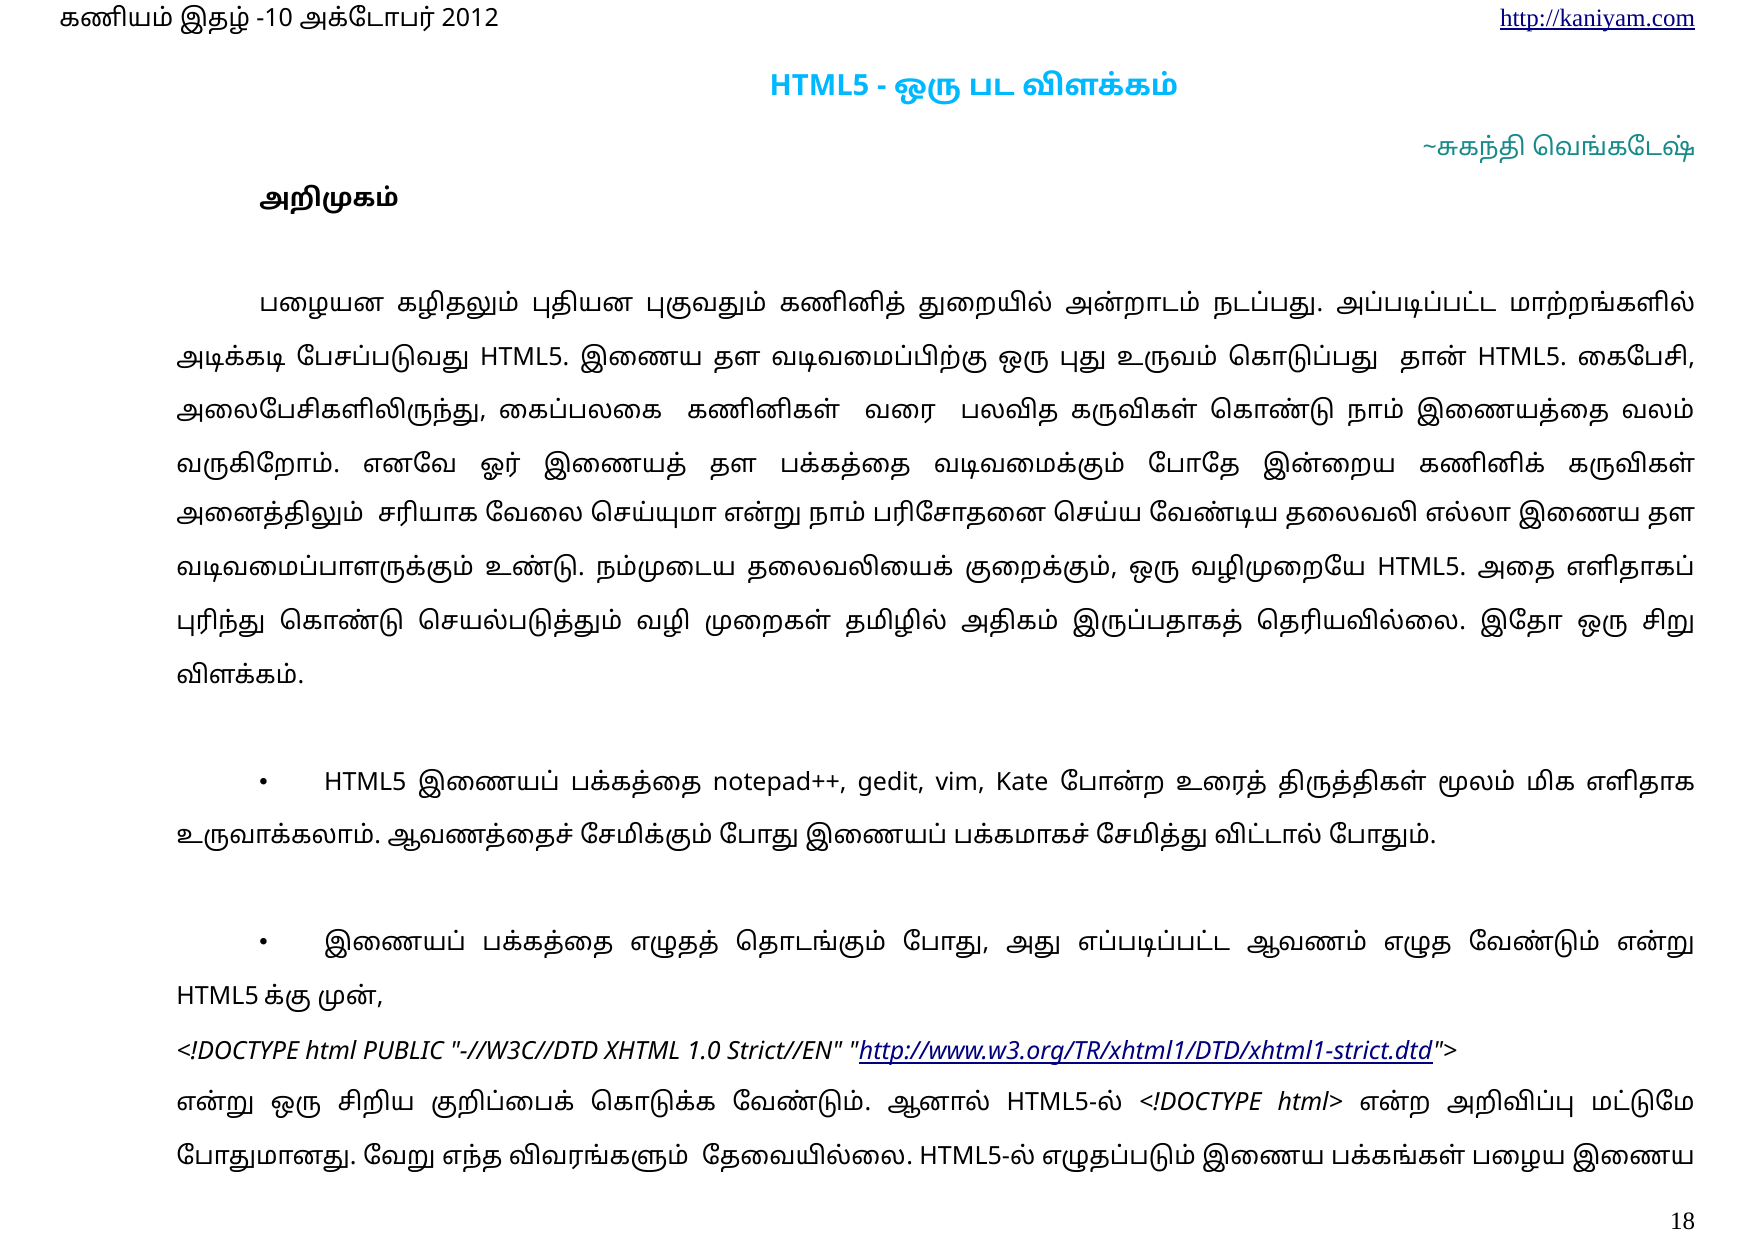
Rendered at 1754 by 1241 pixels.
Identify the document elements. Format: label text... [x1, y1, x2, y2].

text அறிமுகம் [176, 184, 1695, 217]
list என்று ஒரு சிறிய குறிப்பைக் கொடுக்க வேண்டும். ஆனால் HTML5-ல் <!DOCTYPE html> என்ற அறிவிப்பு மட்டுமே போதுமானது. வேறு எந்த விவரங்களும் தேவையில்லை. HTML5-ல் எழுதப்படும் இணைய பக்கங்கள் பழைய இணைய [176, 1084, 1695, 1175]
text பழையன கழிதலும் புதியன புகுவதும் கணினித் துறையில் அன்றாடம் நடப்பது. அப்படிப்பட்ட மாற்றங்களில் அடிக்கடி பேசப்படுவது HTML5. இணைய தள வடிவமைப்பிற்கு ஒரு புது உருவம் கொடுப்பது தான் HTML5. கைபேசி, அலைபேசிகளிலிருந்து, கைப்பலகை கணினிகள் வரை பலவித கருவிகள் கொண்டு நாம் இணையத்தை வலம் வருகிறோம். எனவே ஓர் இணையத் தள பக்கத்தை வடிவமைக்கும் போதே இன்றைய கணினிக் கருவிகள் அனைத்திலும் சரியாக வேலை செய்யுமா என்று நாம் பரிசோதனை செய்ய வேண்டிய தலைவலி எல்லா இணைய தள வடிவமைப்பாளருக்கும் உண்டு. நம்முடைய தலைவலியைக் குறைக்கும், ஒரு வழிமுறையே HTML5. அதை எளிதாகப் புரிந்து கொண்டு செயல்படுத்தும் வழி முறைகள் தமிழில் அதிகம் இருப்பதாகத் தெரியவில்லை. இதோ ஒரு சிறு விளக்கம். [176, 284, 1695, 694]
list HTML5 இணையப் பக்கத்தை notepad++, gedit, vim, Kate போன்ற உரைத் திருத்திகள் மூலம் மிக எளிதாக உருவாக்கலாம். ஆவணத்தைச் சேமிக்கும் போது இணையப் பக்கமாகச் சேமித்து விட்டால் போதும். [176, 763, 1695, 854]
text HTML5 - ஒரு பட விளக்கம் [176, 64, 1695, 107]
text ~சுகந்தி வெங்கடேஷ் [176, 129, 1695, 166]
list இணையப் பக்கத்தை எழுதத் தொடங்கும் போது, அது எப்படிப்பட்ட ஆவணம் எழுத வேண்டும் என்று HTML5க்கு முன், [176, 924, 1695, 1014]
list <!DOCTYPE html PUBLIC "-//W3C//DTD XHTML 1.0 Strict//EN" "http://www.w3.org/TR/xhtml1/DTD/xhtml1-strict.dtd"> [176, 1033, 1695, 1067]
